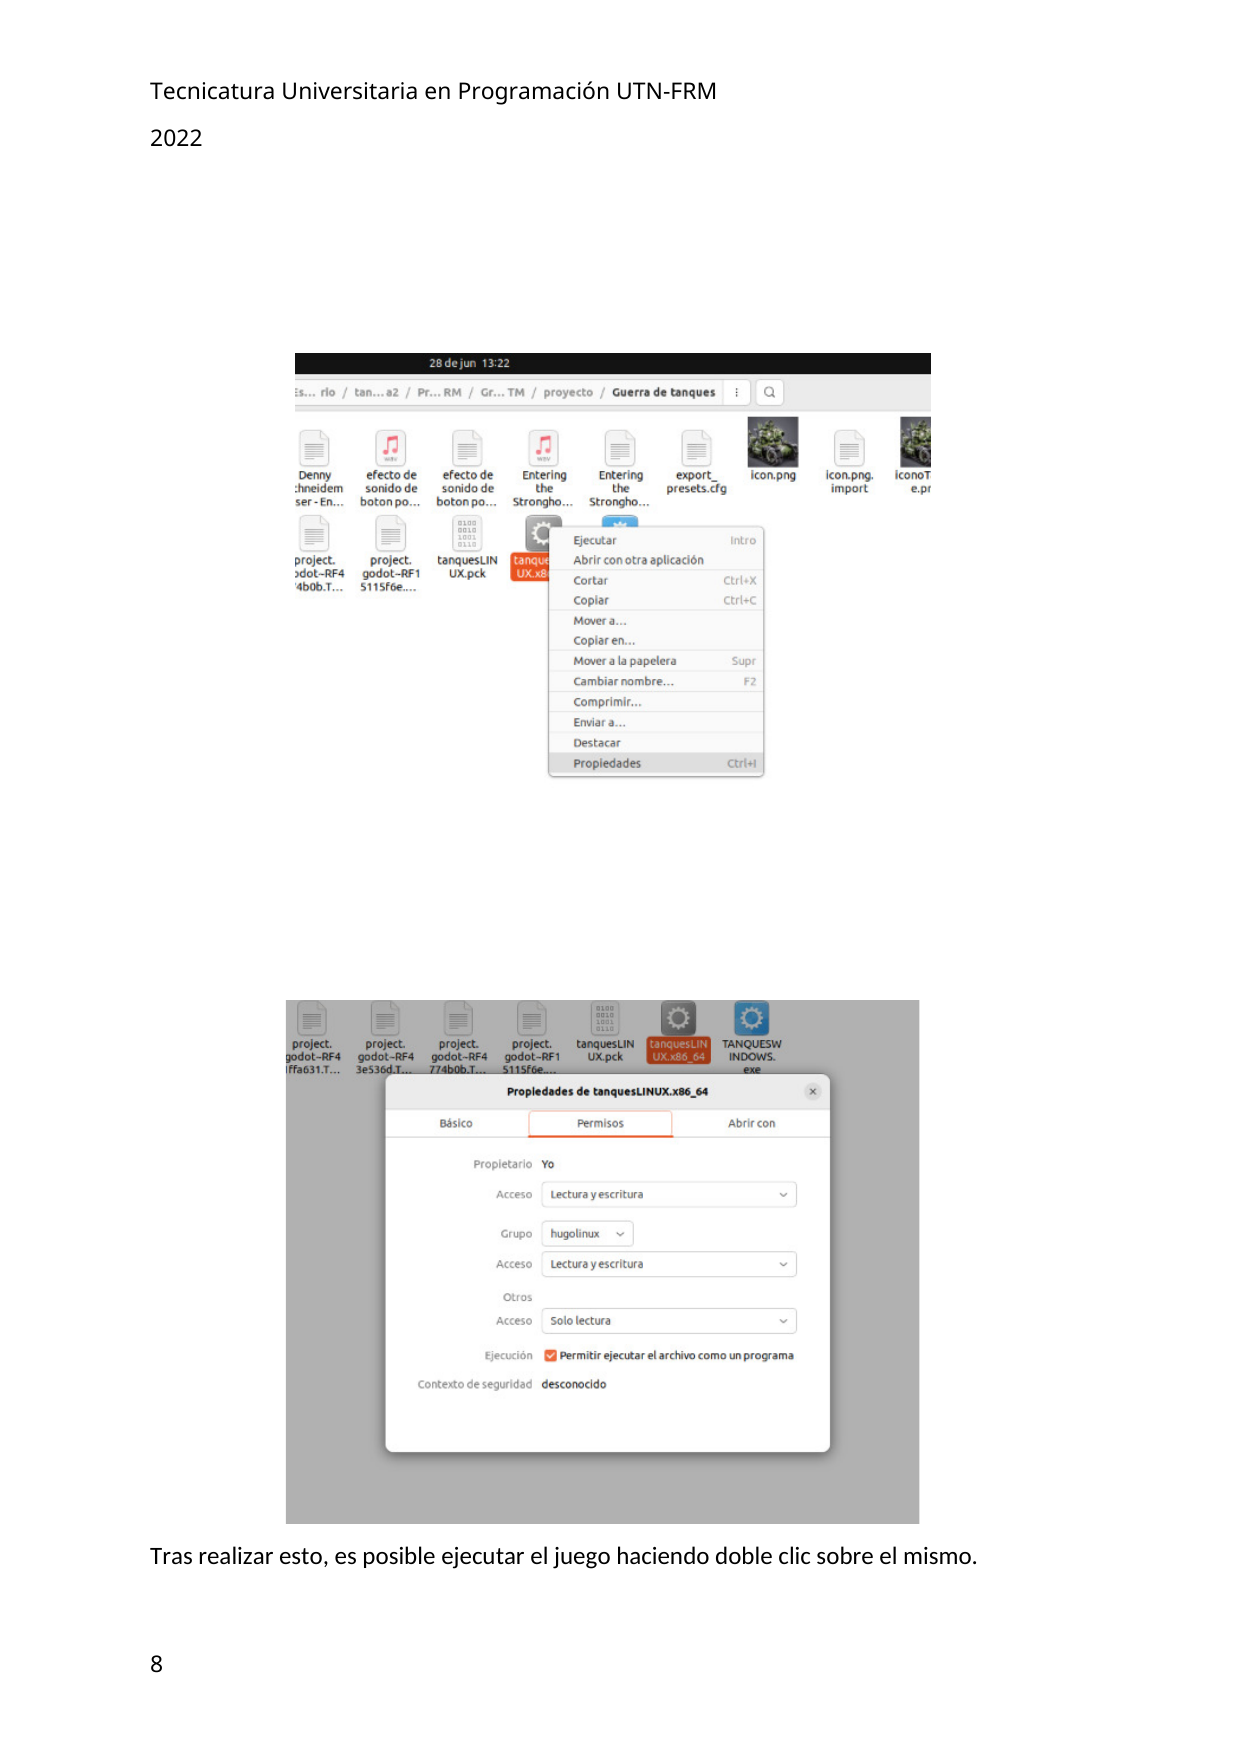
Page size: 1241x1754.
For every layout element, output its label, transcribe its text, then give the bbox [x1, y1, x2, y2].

picture [308, 353, 931, 798]
picture [285, 1000, 920, 1524]
text Tras realizar esto, es posible ejecutar el juego haciendo doble clic sobre el mismo. [150, 1540, 1090, 1571]
